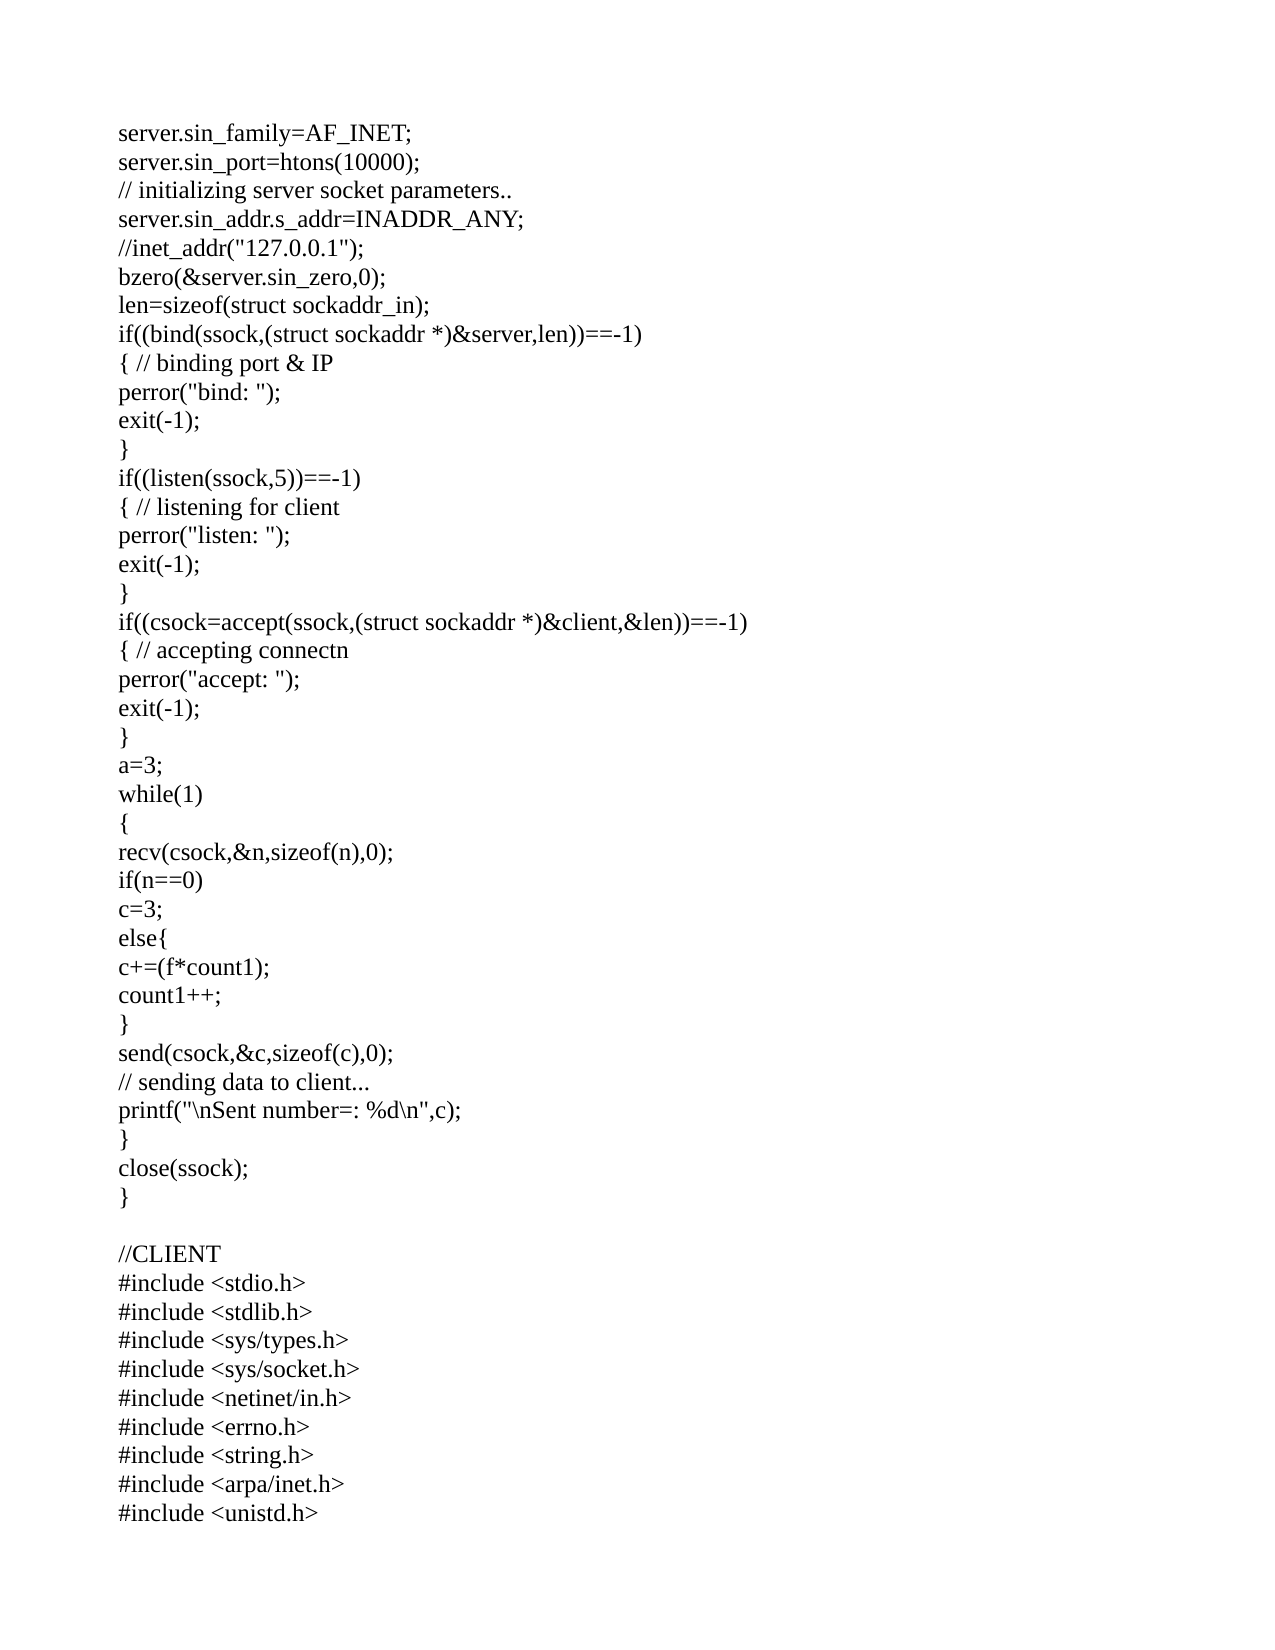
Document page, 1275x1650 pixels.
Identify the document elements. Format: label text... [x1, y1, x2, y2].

text len=sizeof(struct sockaddr_in); [118, 291, 1157, 319]
text while(1) [118, 779, 1157, 808]
text } [118, 722, 1157, 751]
text if(n==0) [118, 866, 1157, 894]
text } [118, 1124, 1157, 1153]
text #include <sys/types.h> [118, 1326, 1157, 1354]
text server.sin_addr.s_addr=INADDR_ANY; [118, 204, 1157, 233]
text c=3; [118, 894, 1157, 923]
text c+=(f*count1); [118, 952, 1157, 981]
text //CLIENT [118, 1239, 1157, 1268]
text #include <netinet/in.h> [118, 1383, 1157, 1412]
text bzero(&server.sin_zero,0); [118, 262, 1157, 291]
text { [118, 808, 1157, 837]
text #include <string.h> [118, 1441, 1157, 1469]
text exit(-1); [118, 693, 1157, 722]
text perror("listen: "); [118, 521, 1157, 549]
text exit(-1); [118, 549, 1157, 578]
text #include <stdlib.h> [118, 1297, 1157, 1326]
text } [118, 1182, 1157, 1211]
text } [118, 1009, 1157, 1038]
text //inet_addr("127.0.0.1"); [118, 233, 1157, 262]
text exit(-1); [118, 406, 1157, 434]
text { // accepting connectn [118, 636, 1157, 664]
text // initializing server socket parameters.. [118, 176, 1157, 204]
text send(csock,&c,sizeof(c),0); [118, 1038, 1157, 1067]
text printf("\nSent number=: %d\n",c); [118, 1096, 1157, 1124]
text #include <sys/socket.h> [118, 1354, 1157, 1383]
text if((csock=accept(ssock,(struct sockaddr *)&client,&len))==-1) [118, 607, 1157, 636]
text } [118, 578, 1157, 607]
text perror("bind: "); [118, 377, 1157, 406]
text #include <errno.h> [118, 1412, 1157, 1441]
text else{ [118, 923, 1157, 952]
text recv(csock,&n,sizeof(n),0); [118, 837, 1157, 866]
text if((listen(ssock,5))==-1) [118, 463, 1157, 492]
text // sending data to client... [118, 1067, 1157, 1096]
text #include <arpa/inet.h> [118, 1469, 1157, 1498]
text #include <stdio.h> [118, 1268, 1157, 1297]
text #include <unistd.h> [118, 1498, 1157, 1527]
text perror("accept: "); [118, 664, 1157, 693]
text server.sin_family=AF_INET; [118, 118, 1157, 147]
text } [118, 434, 1157, 463]
text a=3; [118, 751, 1157, 779]
text { // listening for client [118, 492, 1157, 521]
text server.sin_port=htons(10000); [118, 147, 1157, 176]
text { // binding port & IP [118, 348, 1157, 377]
text close(ssock); [118, 1153, 1157, 1182]
text if((bind(ssock,(struct sockaddr *)&server,len))==-1) [118, 319, 1157, 348]
text count1++; [118, 981, 1157, 1009]
